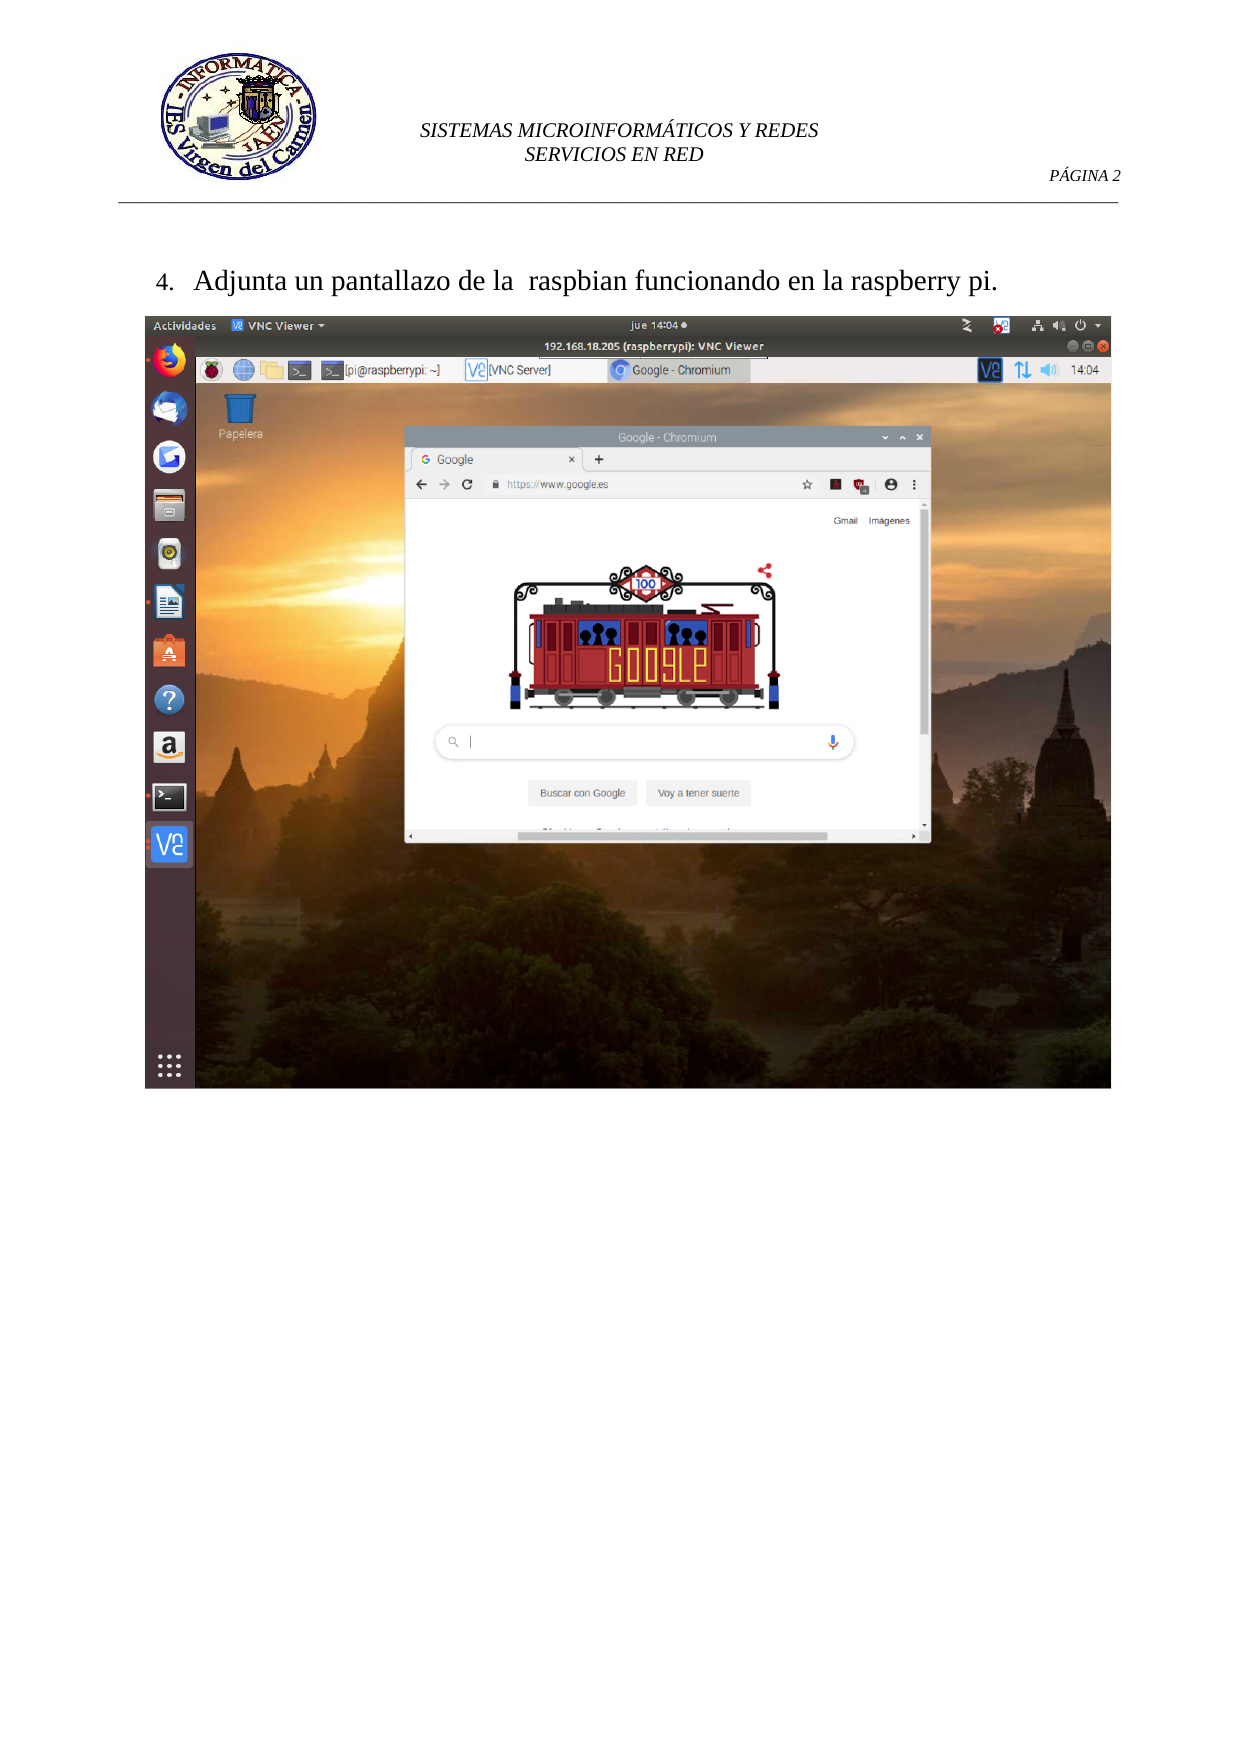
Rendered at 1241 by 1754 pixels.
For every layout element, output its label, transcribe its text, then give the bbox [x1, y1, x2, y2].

picture [144, 316, 1112, 1089]
picture [161, 43, 319, 182]
list Adjunta un pantallazo de la raspbian funcionando en la raspberry pi. [156, 263, 1122, 1118]
